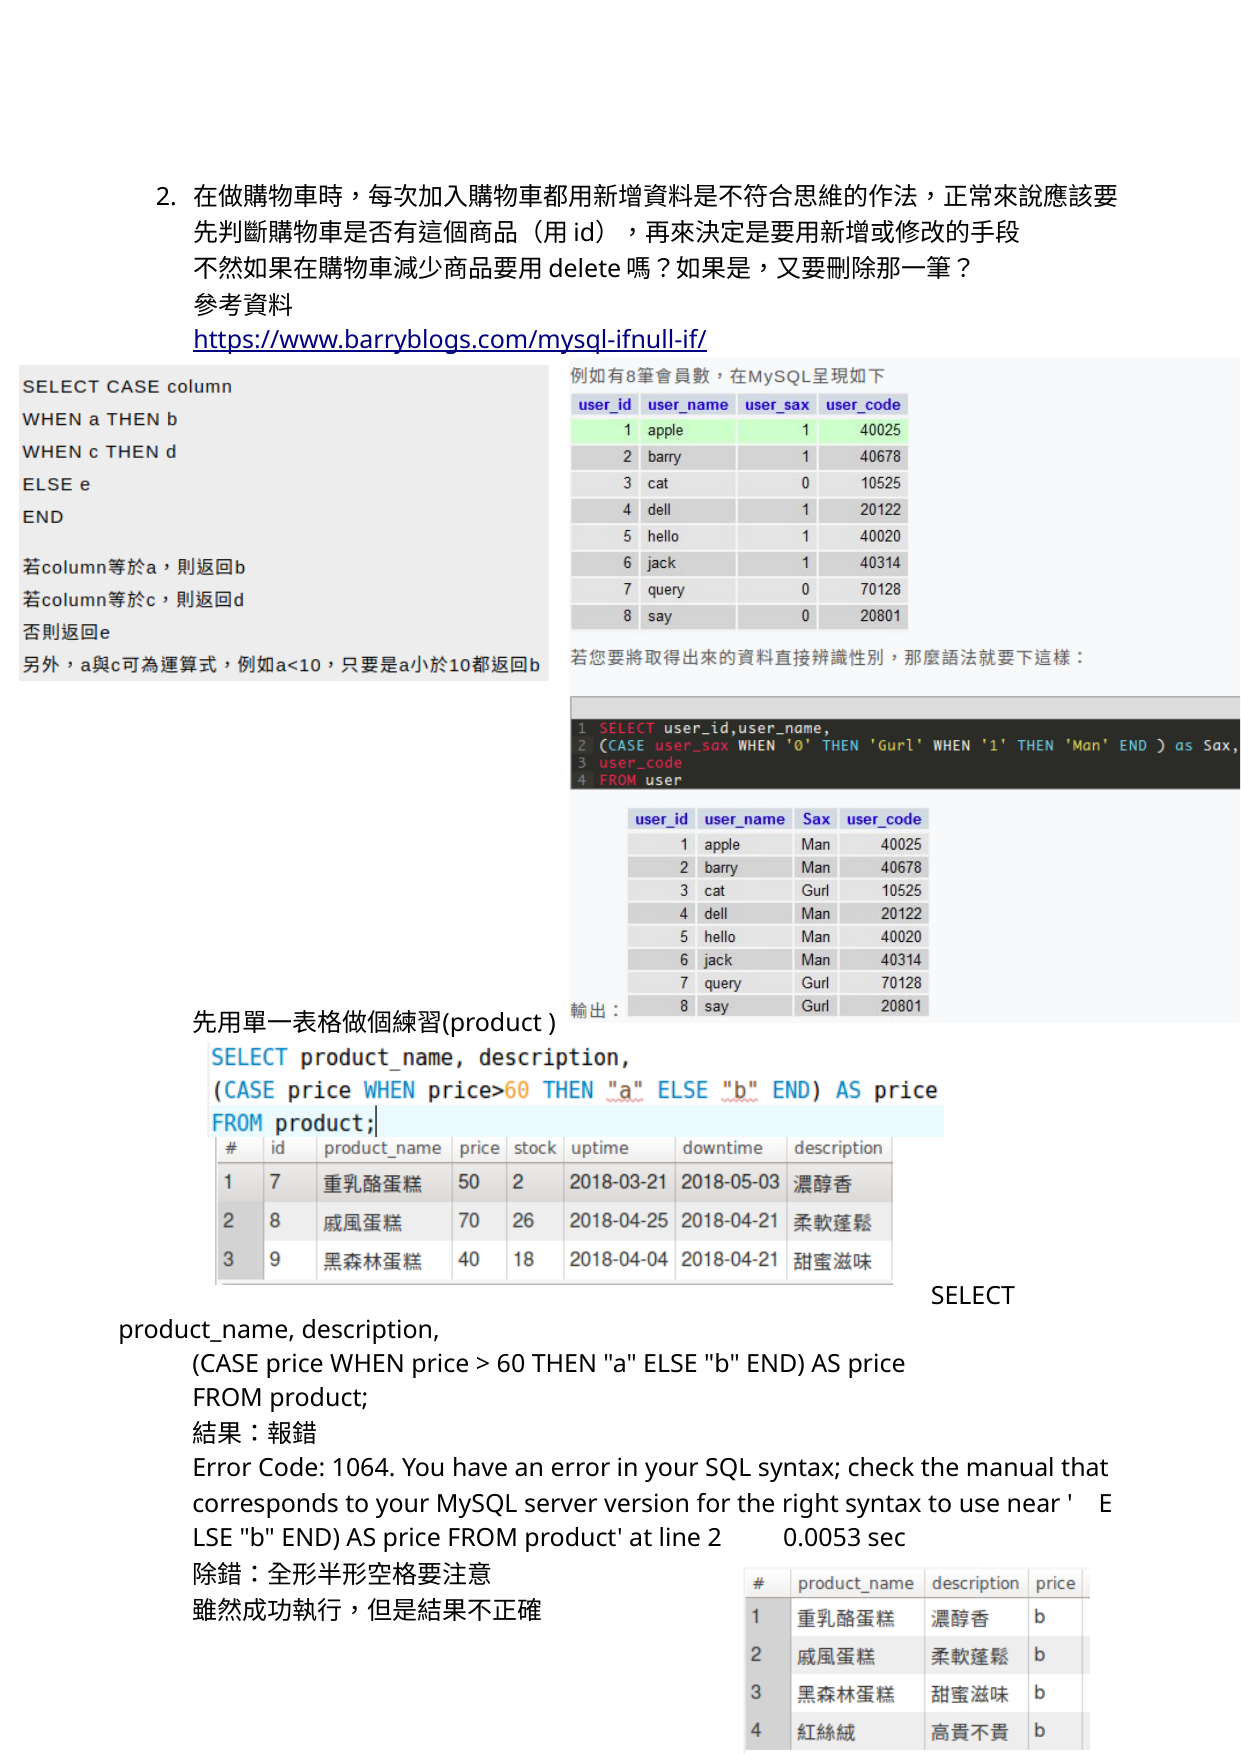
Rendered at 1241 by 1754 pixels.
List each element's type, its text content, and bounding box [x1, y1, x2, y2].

list 參考資料 [156, 285, 1122, 321]
picture [19, 365, 549, 681]
text (CASE price WHEN price > 60 THEN "a" ELSE "b" END) AS price [118, 1345, 1122, 1379]
text 除錯：全形半形空格要注意 [118, 1554, 1122, 1590]
text FROM product; [118, 1379, 1122, 1413]
text SELECT product_name, description, [118, 1277, 1122, 1345]
text 雖然成功執行，但是結果不正確 [118, 1590, 743, 1627]
picture [568, 358, 1241, 1023]
list 在做購物車時，每次加入購物車都用新增資料是不符合思維的作法，正常來說應該要先判斷購物車是否有這個商品（用id），再來決定是要用新增或修改的手段 [156, 176, 1122, 249]
text Error Code: 1064. You have an error in your SQL syntax; check the manual that corresponds to your MySQL server version for the right syntax to use near ' E LSE "b" END) AS price FROM product' at line 2 0.0053 sec [118, 1450, 1122, 1554]
picture [207, 1042, 944, 1285]
list 不然如果在購物車減少商品要用delete嗎？如果是，又要刪除那一筆？ [156, 249, 1122, 285]
text 結果：報錯 [118, 1413, 1122, 1450]
picture [743, 1567, 1090, 1754]
text [1090, 1590, 1122, 1627]
text 先用單一表格做個練習(product ) [118, 1003, 1122, 1039]
list https://www.barryblogs.com/mysql-ifnull-if/ [156, 321, 1122, 355]
